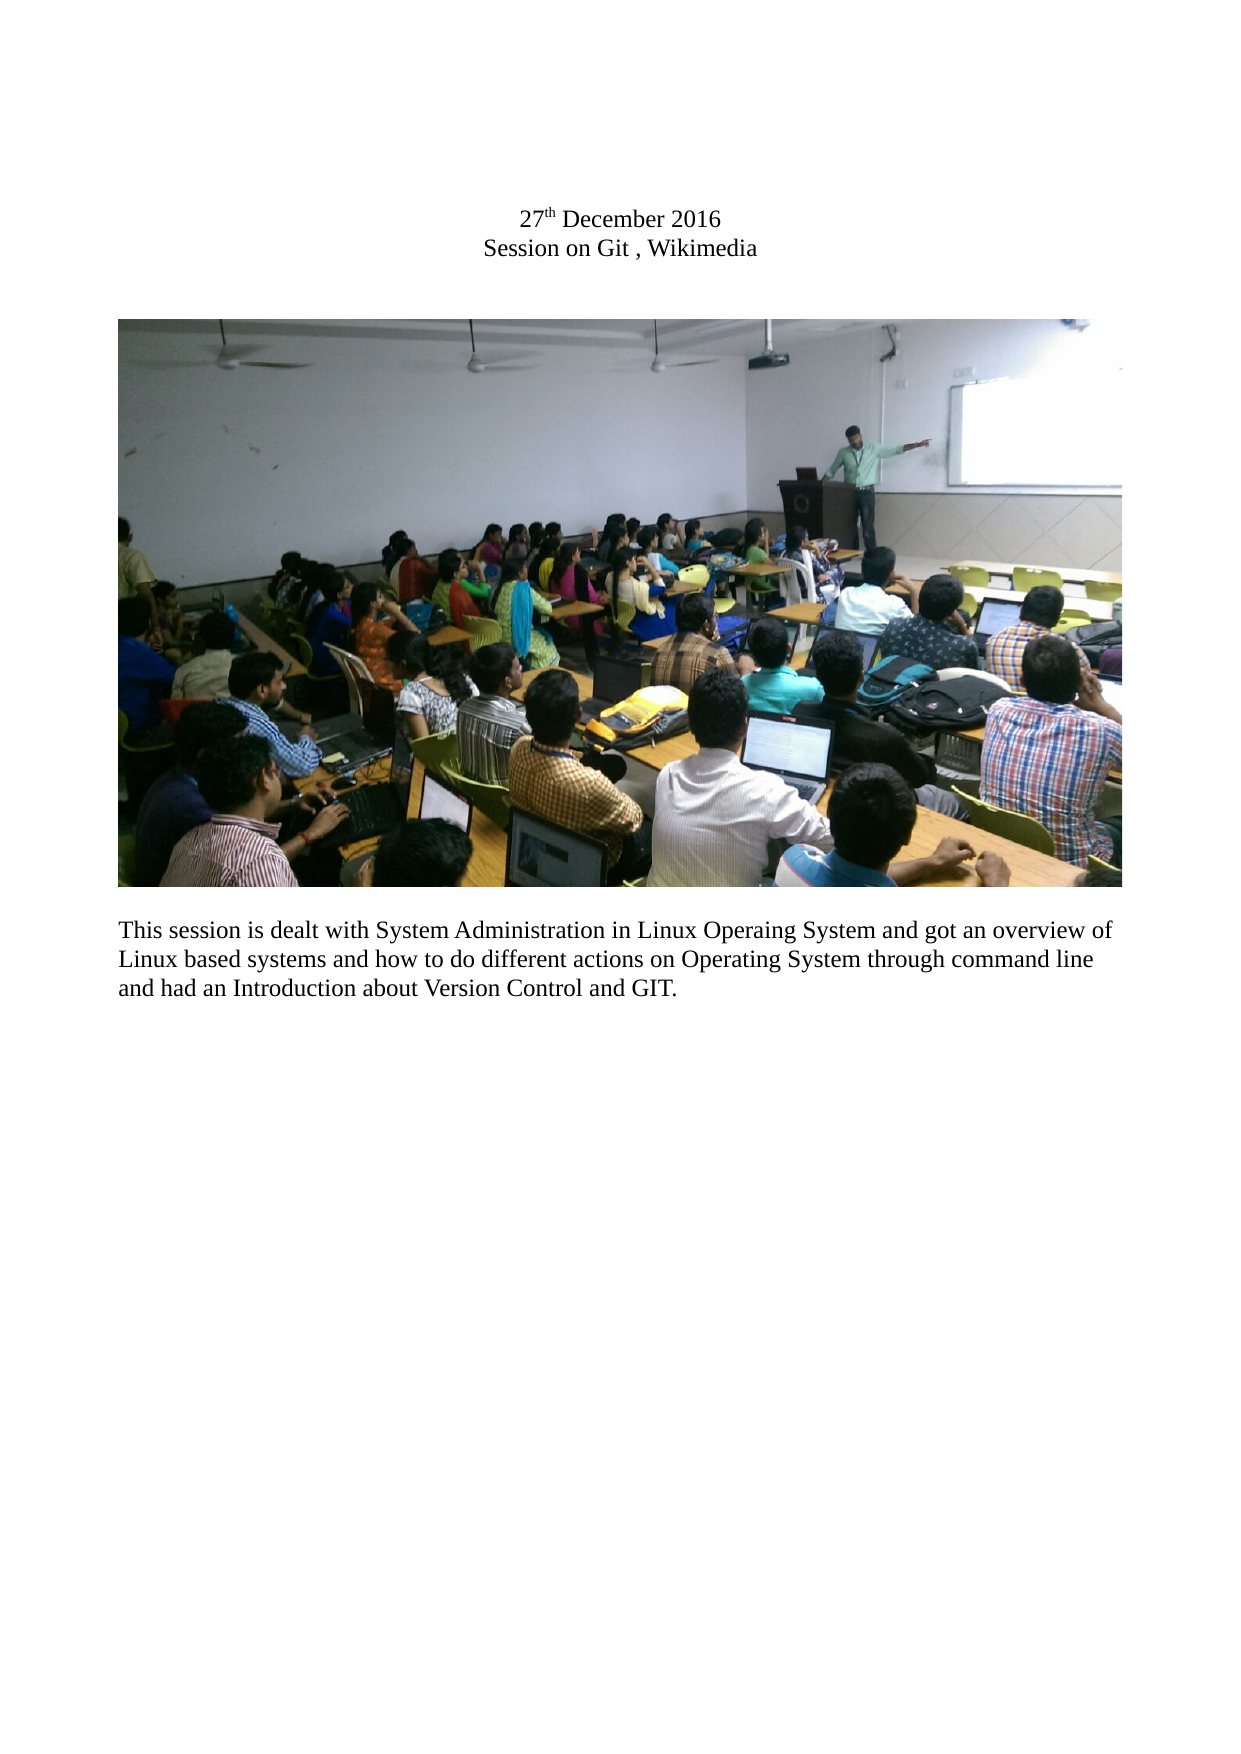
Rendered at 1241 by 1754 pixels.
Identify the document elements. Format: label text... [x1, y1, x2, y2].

text This session is dealt with System Administration in Linux Operaing System and got an overview of Linux based systems and how to do different actions on Operating System through command line and had an Introduction about Version Control and GIT. [118, 915, 1122, 1001]
text 27th December 2016 [118, 204, 1122, 233]
text Session on Git , Wikimedia [118, 233, 1122, 262]
picture [118, 319, 1123, 887]
